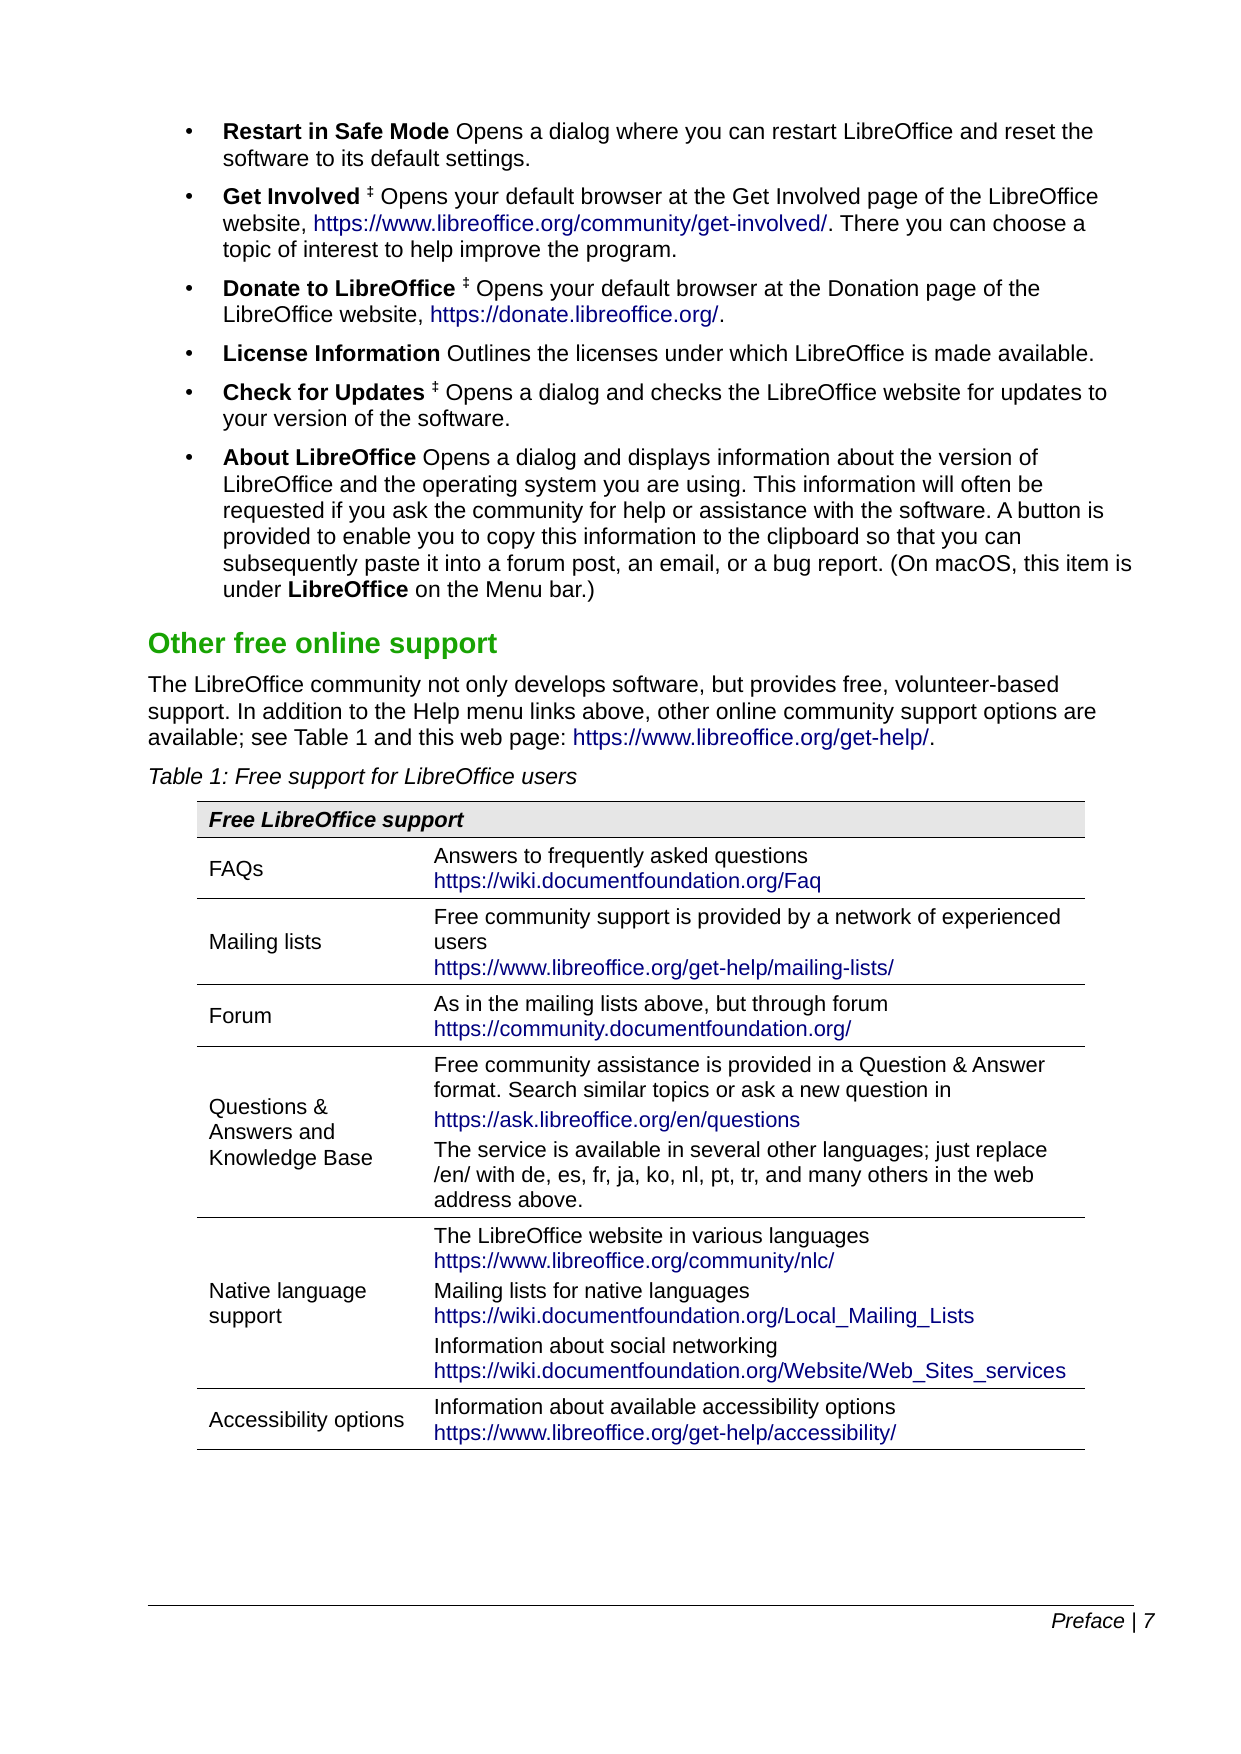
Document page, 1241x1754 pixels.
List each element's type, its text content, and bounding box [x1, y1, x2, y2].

table_cell FAQs [197, 838, 422, 898]
table_cell Mailing lists [197, 899, 422, 984]
table_header Free LibreOffice support [197, 802, 1085, 837]
table_cell Information about available accessibility options https://www.libreoffice.org/get-help/accessibility/ [422, 1389, 1085, 1449]
table_cell Forum [197, 985, 422, 1046]
subtitle Other free online support [148, 626, 1134, 659]
table_cell Accessibility options [197, 1389, 422, 1449]
table_cell Answers to frequently asked questions https://wiki.documentfoundation.org/Faq [422, 838, 1085, 898]
table_cell Free community support is provided by a network of experienced users https://www.libreoffice.org/get-help/mailing-lists/ [422, 899, 1085, 984]
text The LibreOffice community not only develops software, but provides free, volunteer-based support. In addition to the Help menu links above, other online community support options are available; see Table 1 and this web page: https://www.libreoffice.org/get-help/. [148, 671, 1134, 750]
table_cell The LibreOffice website in various languages https://www.libreoffice.org/community/nlc/ Mailing lists for native languages https://wiki.documentfoundation.org/Local_Mailing_Lists Information about social networking https://wiki.documentfoundation.org/Website/Web_Sites_services [422, 1218, 1085, 1388]
table_cell As in the mailing lists above, but through forum https://community.documentfoundation.org/ [422, 985, 1085, 1046]
list About LibreOffice Opens a dialog and displays information about the version of LibreOffice and the operating system you are using. This information will often be requested if you ask the community for help or assistance with the software. A button is provided to enable you to copy this information to the clipboard so that you can subsequently paste it into a forum post, an email, or a bug report. (On macOS, this item is under LibreOffice on the Menu bar.) [185, 444, 1134, 602]
table_cell Questions & Answers and Knowledge Base [197, 1047, 422, 1217]
list Get Involved ‡ Opens your default browser at the Get Involved page of the LibreOffice website, https://www.libreoffice.org/community/get-involved/. There you can choose a topic of interest to help improve the program. [185, 183, 1134, 262]
list License Information Outlines the licenses under which LibreOffice is made available. [185, 340, 1134, 366]
table_cell Native language support [197, 1218, 422, 1388]
list Donate to LibreOffice ‡ Opens your default browser at the Donation page of the LibreOffice website, https://donate.libreoffice.org/. [185, 275, 1134, 328]
list Restart in Safe Mode Opens a dialog where you can restart LibreOffice and reset the software to its default settings. [185, 118, 1134, 171]
table_cell Free community assistance is provided in a Question & Answer format. Search similar topics or ask a new question in https://ask.libreoffice.org/en/questions The service is available in several other languages; just replace /en/ with de, es, fr, ja, ko, nl, pt, tr, and many others in the web address above. [422, 1047, 1085, 1217]
text Table 1: Free support for LibreOffice users [148, 763, 1134, 789]
list Check for Updates ‡ Opens a dialog and checks the LibreOffice website for updates to your version of the software. [185, 379, 1134, 432]
